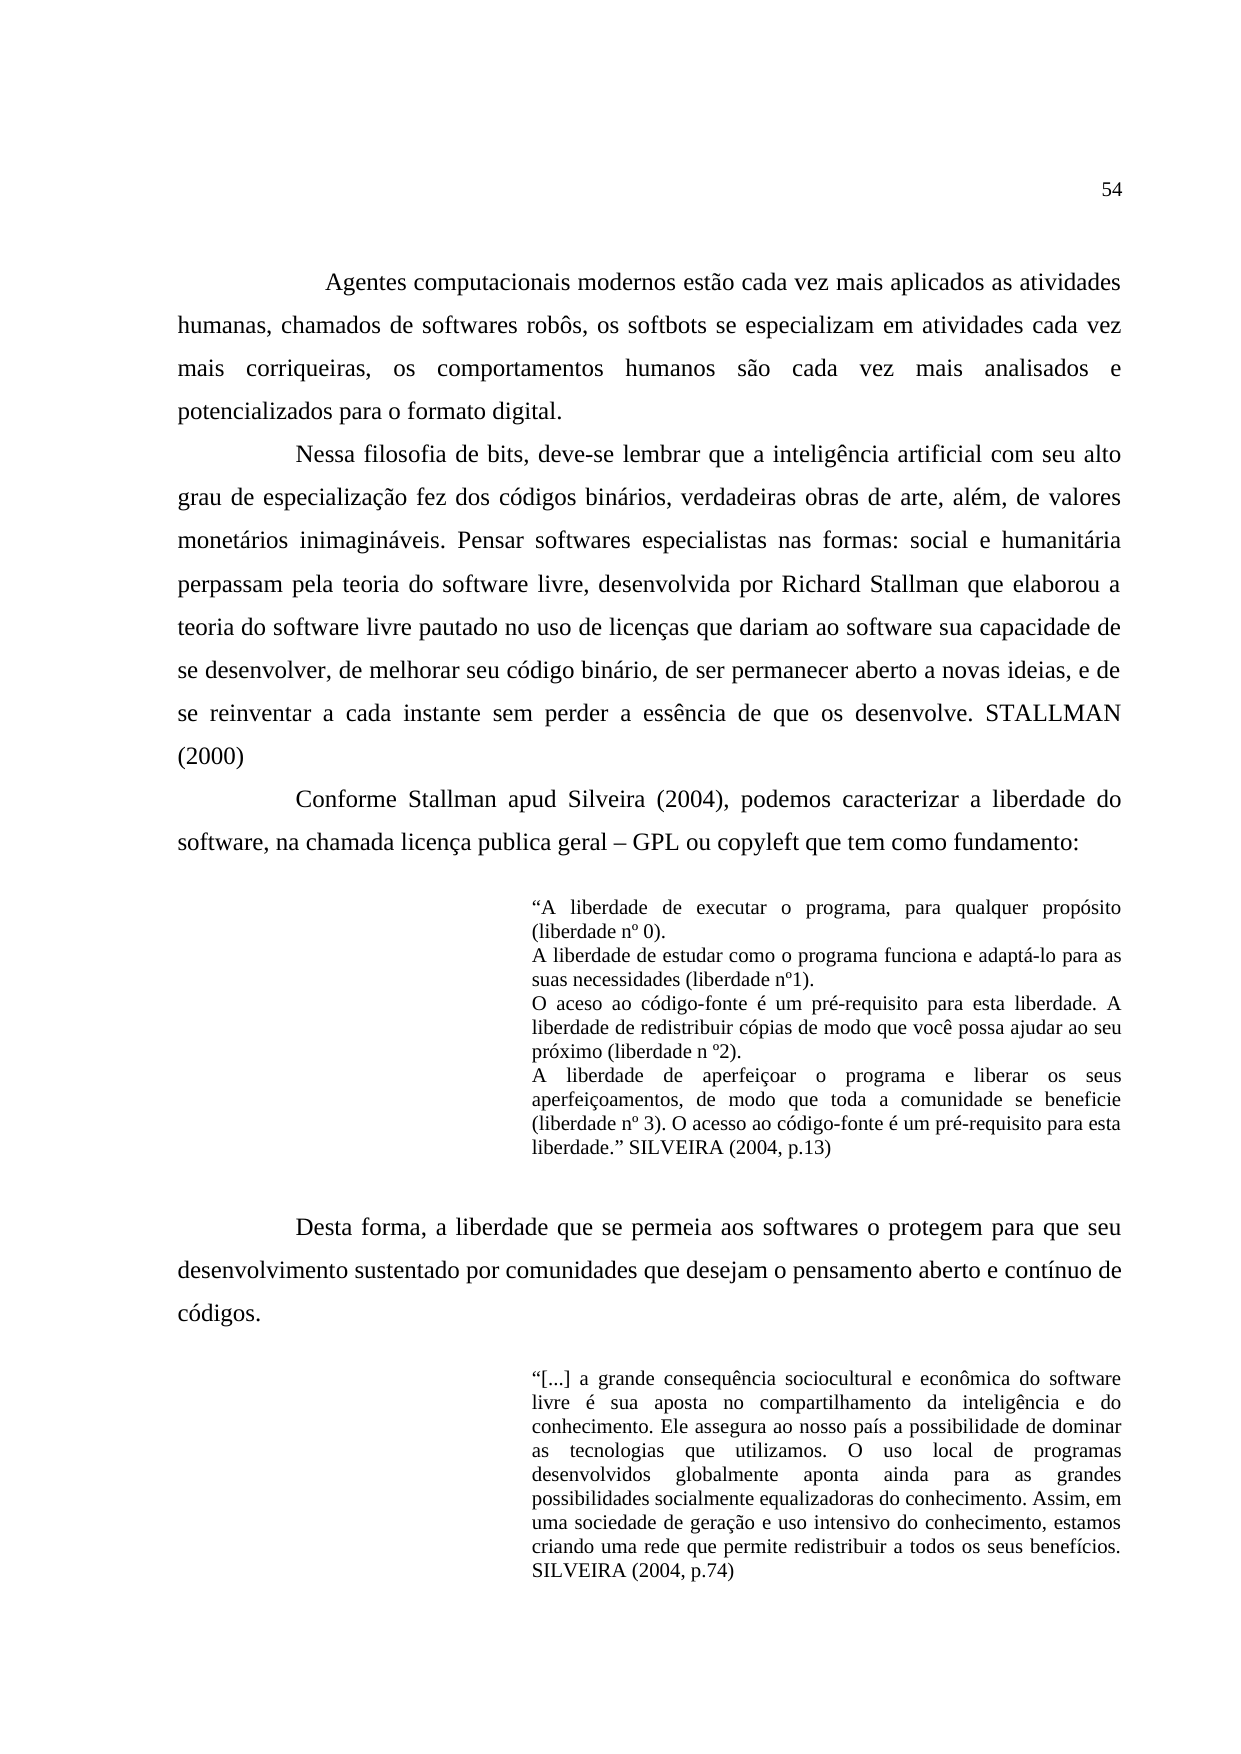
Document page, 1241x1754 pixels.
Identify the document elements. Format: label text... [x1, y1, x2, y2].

text “A liberdade de executar o programa, para qualquer propósito (liberdade nº 0). [532, 894, 1122, 943]
text A liberdade de aperfeiçoar o programa e liberar os seus aperfeiçoamentos, de modo que toda a comunidade se beneficie (liberdade nº 3). O acesso ao código-fonte é um pré-requisito para esta liberdade.” SILVEIRA (2004, p.13) [532, 1063, 1122, 1159]
text Agentes computacionais modernos estão cada vez mais aplicados as atividades humanas, chamados de softwares robôs, os softbots se especializam em atividades cada vez mais corriqueiras, os comportamentos humanos são cada vez mais analisados e potencializados para o formato digital. [177, 267, 1122, 425]
text O aceso ao código-fonte é um pré-requisito para esta liberdade. A liberdade de redistribuir cópias de modo que você possa ajudar ao seu próximo (liberdade n º2). [532, 991, 1122, 1063]
text “[...] a grande consequência sociocultural e econômica do software livre é sua aposta no compartilhamento da inteligência e do conhecimento. Ele assegura ao nosso país a possibilidade de dominar as tecnologias que utilizamos. O uso local de programas desenvolvidos globalmente aponta ainda para as grandes possibilidades socialmente equalizadoras do conhecimento. Assim, em uma sociedade de geração e uso intensivo do conhecimento, estamos criando uma rede que permite redistribuir a todos os seus benefícios. SILVEIRA (2004, p.74) [532, 1366, 1122, 1582]
text Desta forma, a liberdade que se permeia aos softwares o protegem para que seu desenvolvimento sustentado por comunidades que desejam o pensamento aberto e contínuo de códigos. [177, 1212, 1122, 1327]
text Conforme Stallman apud Silveira (2004), podemos caracterizar a liberdade do software, na chamada licença publica geral – GPL ou copyleft que tem como fundamento: [177, 784, 1122, 856]
text A liberdade de estudar como o programa funciona e adaptá-lo para as suas necessidades (liberdade nº1). [532, 943, 1122, 991]
text Nessa filosofia de bits, deve-se lembrar que a inteligência artificial com seu alto grau de especialização fez dos códigos binários, verdadeiras obras de arte, além, de valores monetários inimagináveis. Pensar softwares especialistas nas formas: social e humanitária perpassam pela teoria do software livre, desenvolvida por Richard Stallman que elaborou a teoria do software livre pautado no uso de licenças que dariam ao software sua capacidade de se desenvolver, de melhorar seu código binário, de ser permanecer aberto a novas ideias, e de se reinventar a cada instante sem perder a essência de que os desenvolve. STALLMAN (2000) [177, 439, 1122, 770]
